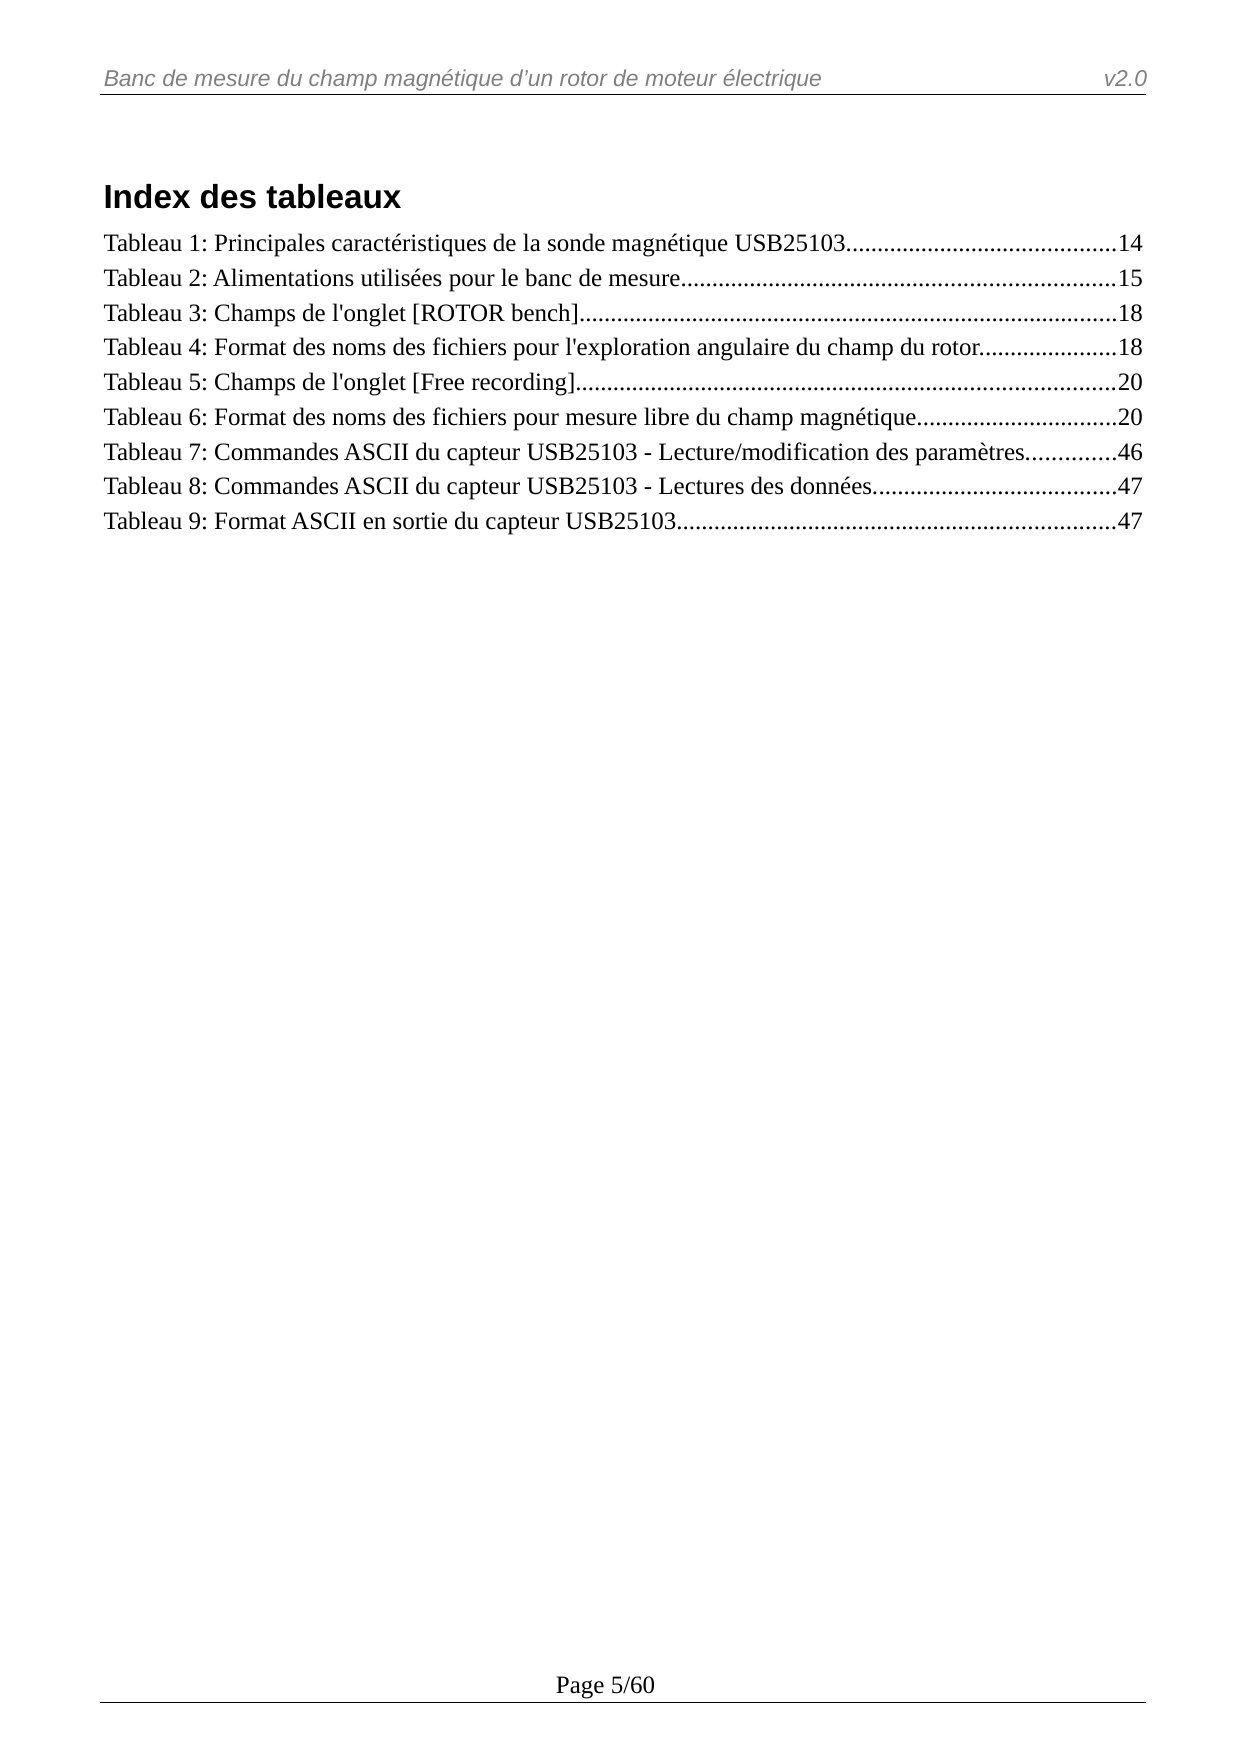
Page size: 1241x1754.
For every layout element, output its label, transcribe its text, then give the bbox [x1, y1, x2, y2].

text Tableau 9: Format ASCII en sortie du capteur USB25103 47 [103, 506, 1143, 535]
text Tableau 6: Format des noms des fichiers pour mesure libre du champ magnétique. 20 [103, 402, 1143, 431]
subtitle Index des tableaux [103, 177, 1143, 216]
text Tableau 3: Champs de l'onglet [ROTOR bench] 18 [103, 298, 1143, 327]
text Tableau 4: Format des noms des fichiers pour l'exploration angulaire du champ du rotor. 18 [103, 332, 1143, 361]
text Tableau 5: Champs de l'onglet [Free recording] 20 [103, 367, 1143, 396]
text Tableau 8: Commandes ASCII du capteur USB25103 - Lectures des données. 47 [103, 471, 1143, 500]
text Tableau 7: Commandes ASCII du capteur USB25103 - Lecture/modification des paramètres. 46 [103, 437, 1143, 465]
text Tableau 2: Alimentations utilisées pour le banc de mesure 15 [103, 263, 1143, 292]
text Tableau 1: Principales caractéristiques de la sonde magnétique USB25103. 14 [103, 228, 1143, 257]
